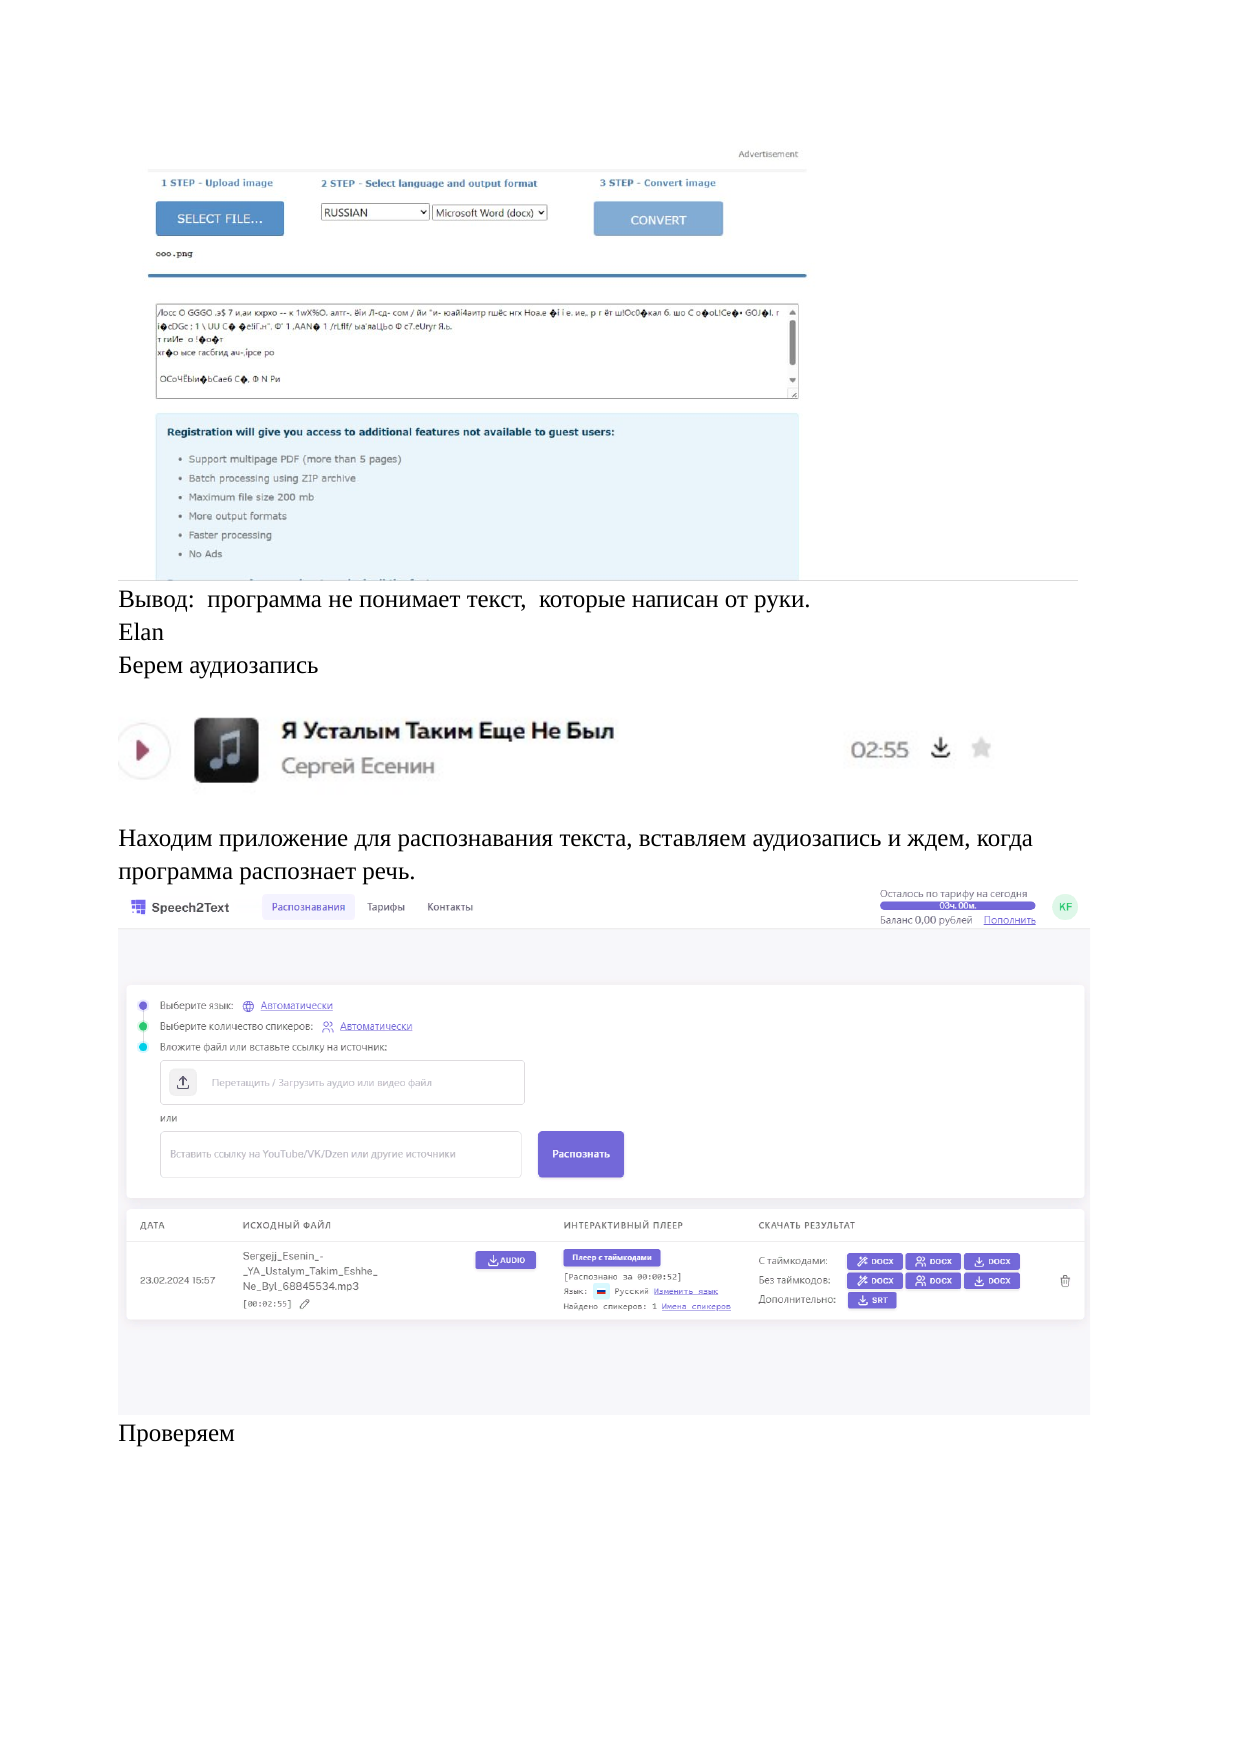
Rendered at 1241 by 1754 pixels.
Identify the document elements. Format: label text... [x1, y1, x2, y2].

picture [118, 693, 1015, 813]
picture [118, 889, 1091, 1415]
text Находим приложение для распознавания текста, вставляем аудиозапись и ждем, когда программа распознает речь. [118, 823, 1122, 885]
text Elan [118, 617, 1122, 646]
picture [118, 118, 1078, 581]
text Проверяем [118, 1418, 1122, 1447]
text Вывод: программа не понимает текст, которые написан от руки. [118, 584, 1122, 613]
text Берем аудиозапись [118, 650, 1122, 679]
